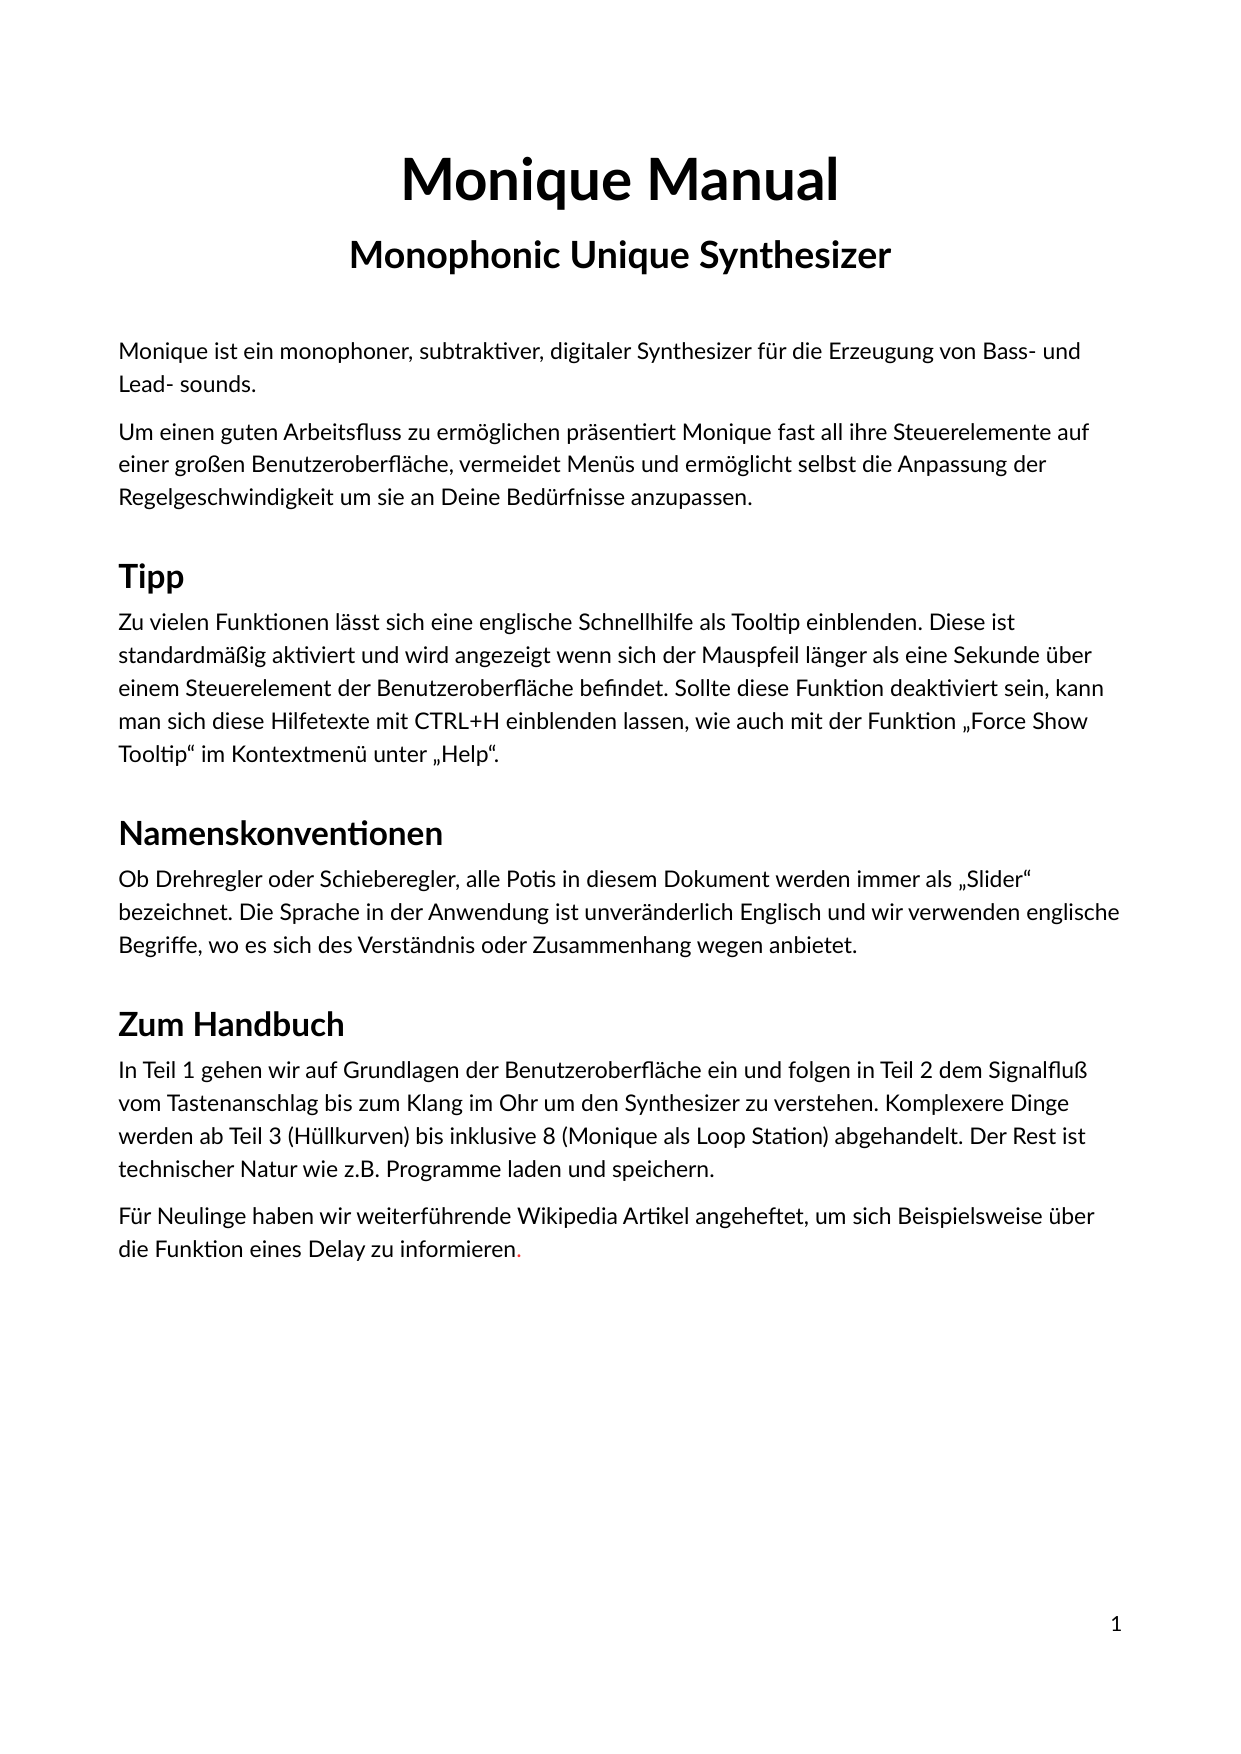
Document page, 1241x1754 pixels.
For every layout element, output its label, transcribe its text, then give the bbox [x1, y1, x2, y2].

subtitle Zum Handbuch [118, 1003, 1122, 1043]
text Ob Drehregler oder Schieberegler, alle Potis in diesem Dokument werden immer als „Slider“ bezeichnet. Die Sprache in der Anwendung ist unveränderlich Englisch und wir verwenden englische Begriffe, wo es sich des Verständnis oder Zusammenhang wegen anbietet. [118, 865, 1122, 958]
title Monique Manual [118, 143, 1122, 213]
text Um einen guten Arbeitsfluss zu ermöglichen präsentiert Monique fast all ihre Steuerelemente auf einer großen Benutzeroberfläche, vermeidet Menüs und ermöglicht selbst die Anpassung der Regelgeschwindigkeit um sie an Deine Bedürfnisse anzupassen. [118, 417, 1122, 511]
text Monique ist ein monophoner, subtraktiver, digitaler Synthesizer für die Erzeugung von Bass- und Lead- sounds. [118, 337, 1122, 397]
text In Teil 1 gehen wir auf Grundlagen der Benutzeroberfläche ein und folgen in Teil 2 dem Signalfluß vom Tastenanschlag bis zum Klang im Ohr um den Synthesizer zu verstehen. Komplexere Dinge werden ab Teil 3 (Hüllkurven) bis inklusive 8 (Monique als Loop Station) abgehandelt. Der Rest ist technischer Natur wie z.B. Programme laden und speichern. [118, 1056, 1122, 1182]
text Für Neulinge haben wir weiterführende Wikipedia Artikel angeheftet, um sich Beispielsweise über die Funktion eines Delay zu informieren. [118, 1202, 1122, 1262]
subtitle Tipp [118, 556, 1122, 596]
subtitle Namenskonventionen [118, 812, 1122, 852]
text Zu vielen Funktionen lässt sich eine englische Schnellhilfe als Tooltip einblenden. Diese ist standardmäßig aktiviert und wird angezeigt wenn sich der Mauspfeil länger als eine Sekunde über einem Steuerelement der Benutzeroberfläche befindet. Sollte diese Funktion deaktiviert sein, kann man sich diese Hilfetexte mit CTRL+H einblenden lassen, wie auch mit der Funktion „Force Show Tooltip“ im Kontextmenü unter „Help“. [118, 608, 1122, 767]
subtitle Monophonic Unique Synthesizer [118, 232, 1122, 277]
